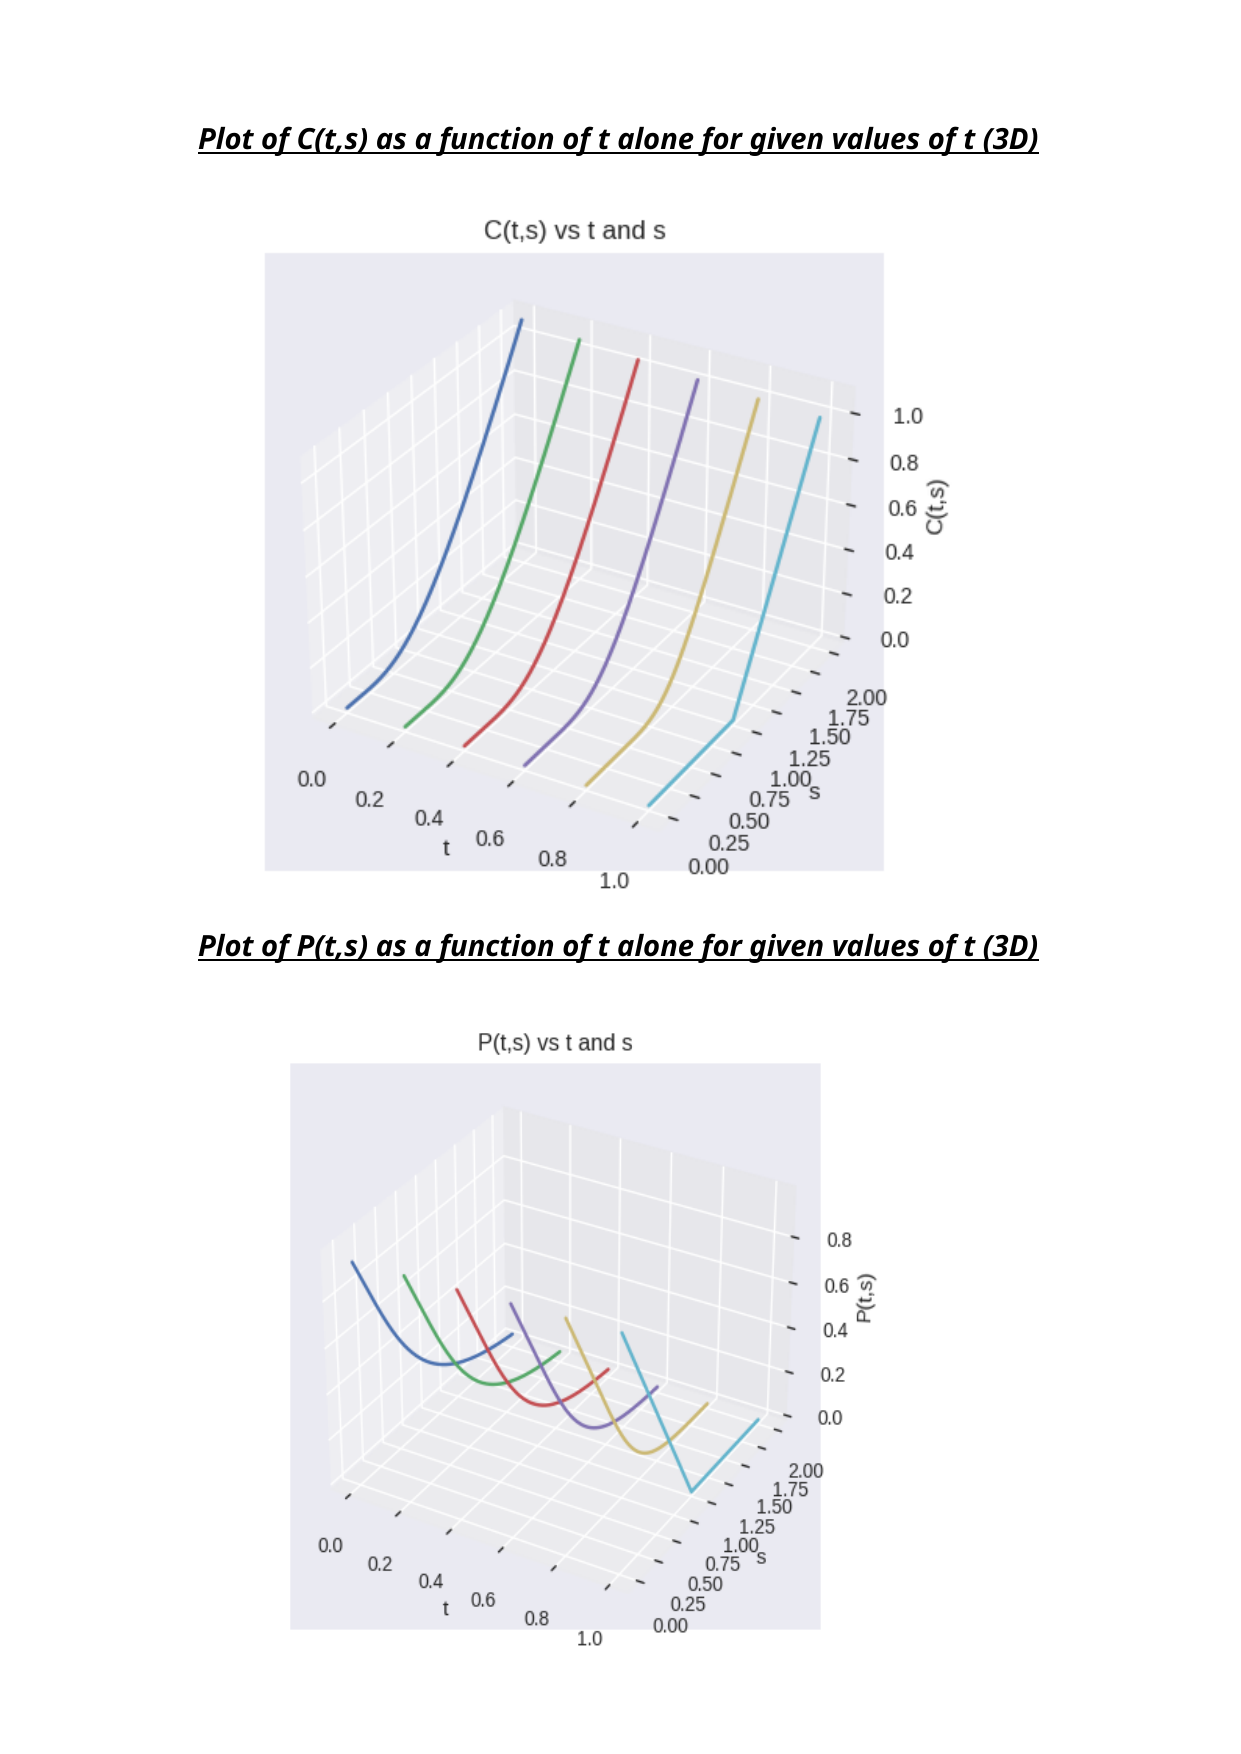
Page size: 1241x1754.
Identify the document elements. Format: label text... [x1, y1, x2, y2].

text Plot of P(t,s) as a function of t alone for given values of t (3D) [118, 197, 1122, 965]
picture [202, 1012, 987, 1680]
text Plot of C(t,s) as a function of t alone for given values of t (3D) [118, 118, 1122, 158]
picture [162, 197, 1078, 926]
